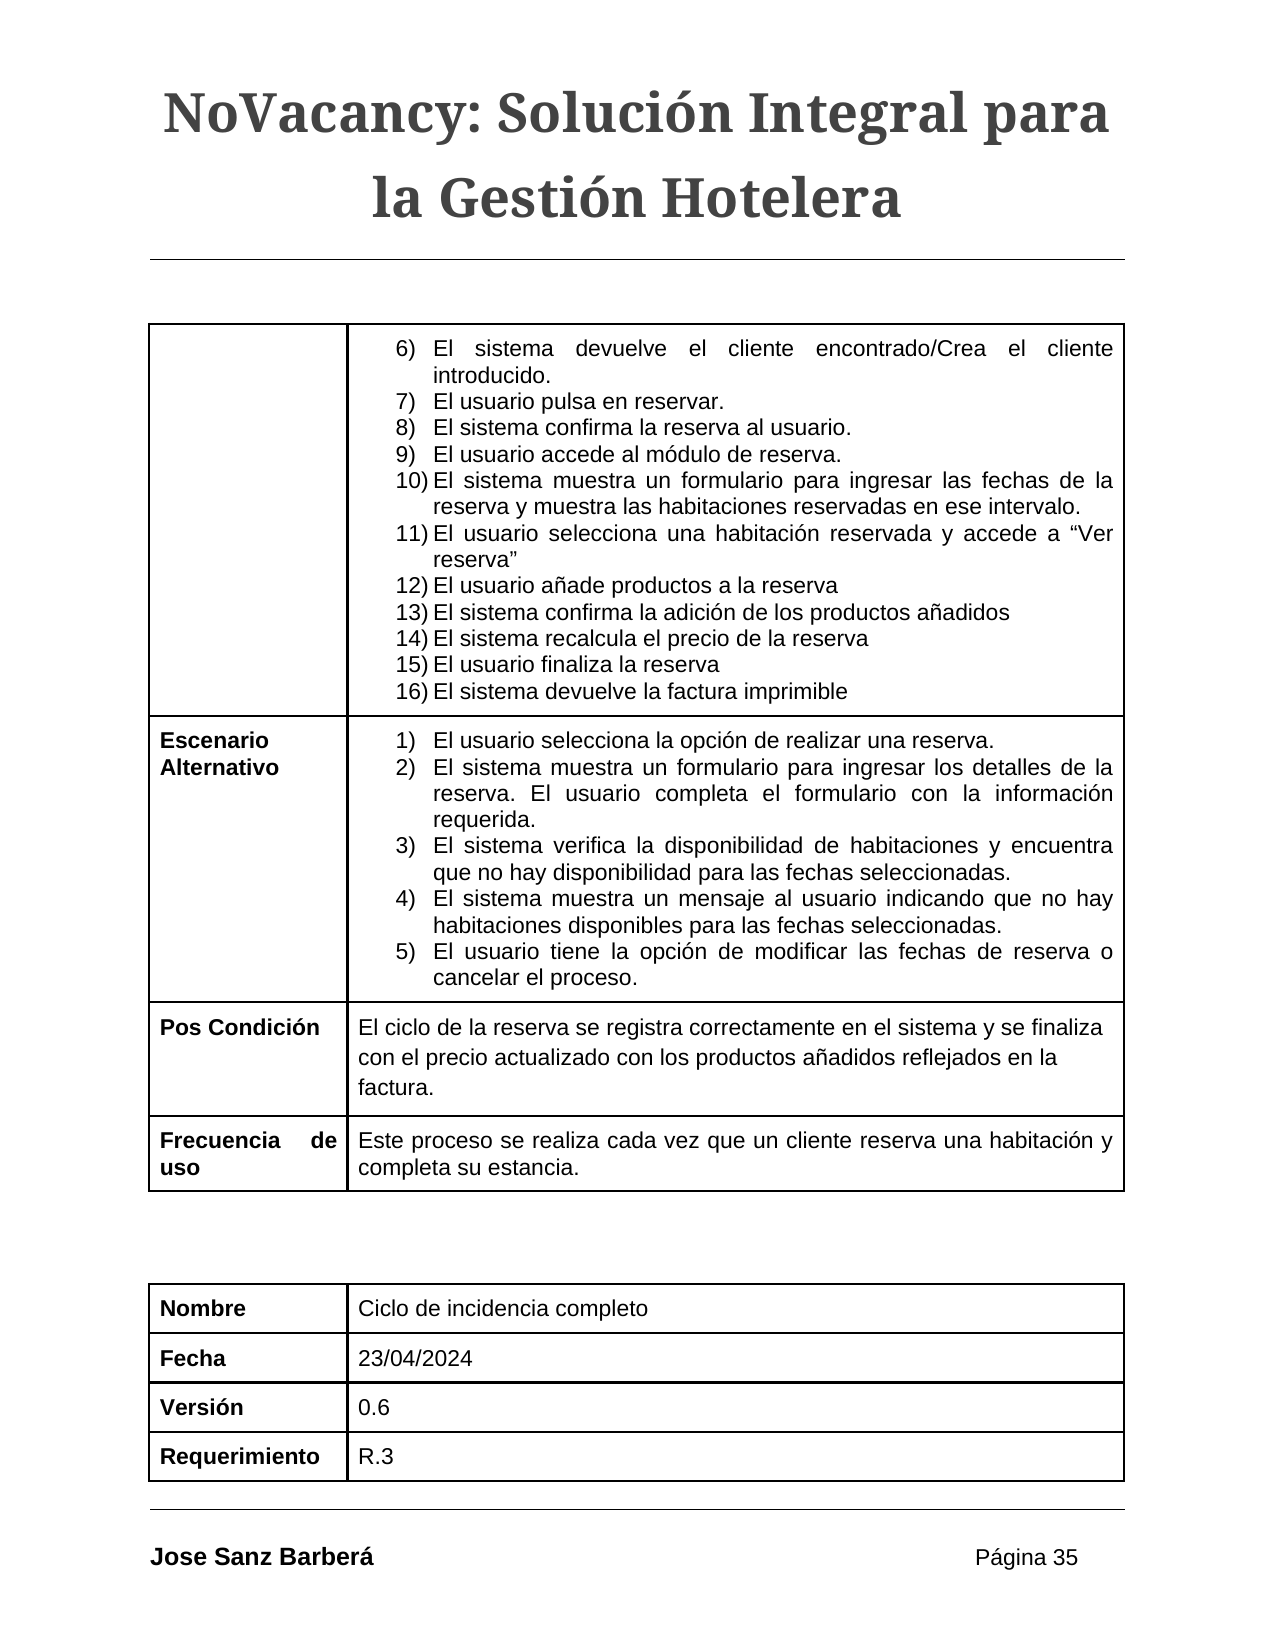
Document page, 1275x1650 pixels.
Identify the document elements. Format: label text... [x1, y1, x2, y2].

table_cell El ciclo de la reserva se registra correctamente en el sistema y se finaliza con el precio actualizado con los productos añadidos reflejados en la factura. [349, 1003, 1123, 1114]
table_cell Requerimiento [150, 1433, 346, 1480]
table_cell [150, 325, 346, 714]
table_cell El usuario selecciona la opción de realizar una reserva. El sistema muestra un formulario para ingresar los detalles de la reserva. El usuario completa el formulario con la información requerida. El sistema verifica la disponibilidad de habitaciones y encuentra que no hay disponibilidad para las fechas seleccionadas. El sistema muestra un mensaje al usuario indicando que no hay habitaciones disponibles para las fechas seleccionadas. El usuario tiene la opción de modificar las fechas de reserva o cancelar el proceso. [349, 717, 1123, 1001]
table_cell Versión [150, 1384, 346, 1431]
table_cell Pos Condición [150, 1003, 346, 1114]
table_cell Fecha [150, 1334, 346, 1381]
table_cell R.3 [349, 1433, 1123, 1480]
table_cell Frecuencia de uso [150, 1117, 346, 1190]
table_header Ciclo de incidencia completo [349, 1285, 1123, 1332]
table_cell 0.6 [349, 1384, 1123, 1431]
table_header Nombre [150, 1285, 346, 1332]
table_cell Este proceso se realiza cada vez que un cliente reserva una habitación y completa su estancia. [349, 1117, 1123, 1190]
table_cell Escenario Alternativo [150, 717, 346, 1001]
table_cell 23/04/2024 [349, 1334, 1123, 1381]
table_cell El usuario accede al módulo de reserva. El sistema muestra un formulario para ingresar las fechas de la reserva y muestra las habitaciones disponible en ese intervalo. El usuario elige la habitación adecuada disponible y accede a “Crear reserva” El sistema muestra uin formulario donde se puede ver el precio de la reserva calculado. El usuario rellena los datos necesarios, ya sea crear un cliente o buscar uno existente. El sistema devuelve el cliente encontrado/Crea el cliente introducido. El usuario pulsa en reservar. El sistema confirma la reserva al usuario. El usuario accede al módulo de reserva. El sistema muestra un formulario para ingresar las fechas de la reserva y muestra las habitaciones reservadas en ese intervalo. El usuario selecciona una habitación reservada y accede a “Ver reserva” El usuario añade productos a la reserva El sistema confirma la adición de los productos añadidos El sistema recalcula el precio de la reserva El usuario finaliza la reserva El sistema devuelve la factura imprimible [349, 325, 1123, 714]
